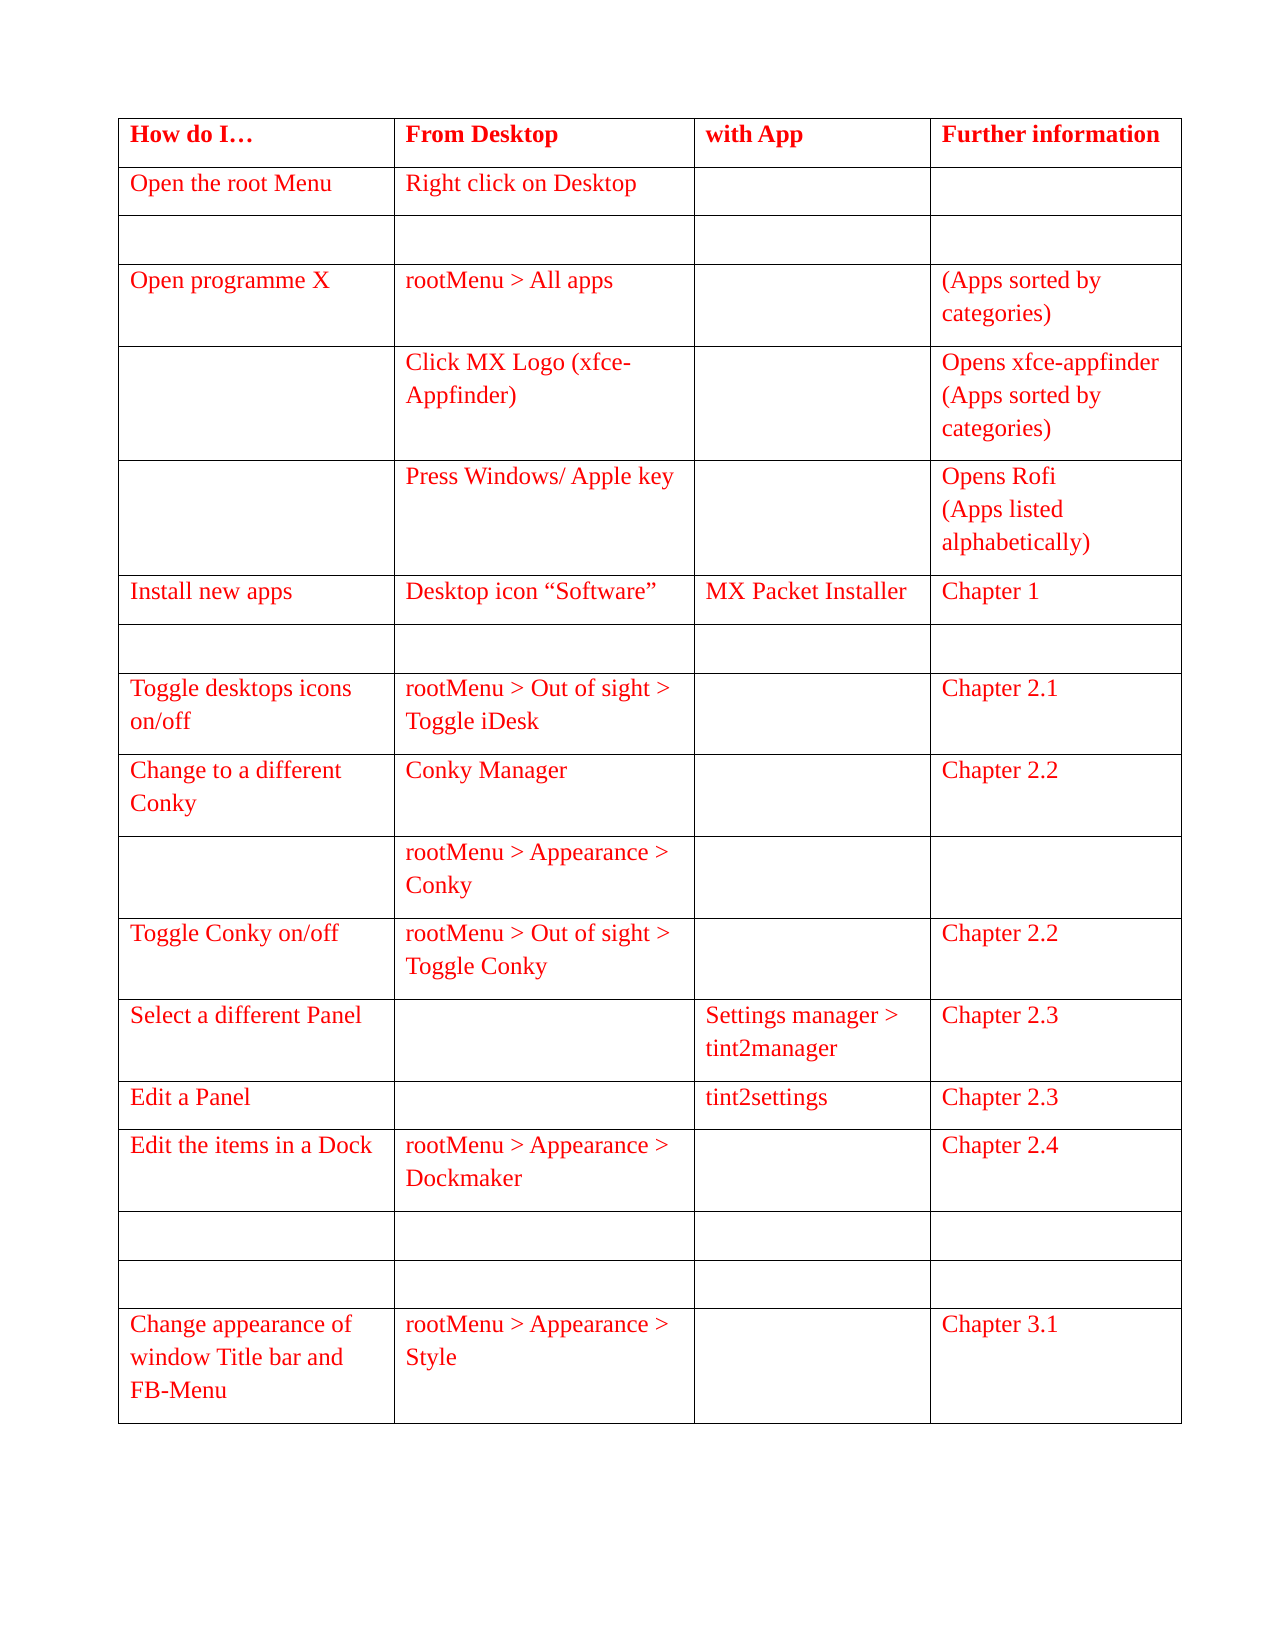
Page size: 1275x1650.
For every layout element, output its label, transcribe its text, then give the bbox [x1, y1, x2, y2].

table_cell Chapter 2.2 [931, 919, 1181, 999]
table_cell [931, 1261, 1181, 1308]
table_header How do I… [119, 119, 394, 167]
table_cell [395, 1212, 694, 1260]
table_header From Desktop [395, 119, 694, 167]
table_cell Toggle Conky on/off [119, 919, 394, 999]
table_cell [931, 625, 1181, 672]
table_cell Desktop icon “Software” [395, 576, 694, 624]
table_cell [119, 347, 394, 460]
table_cell rootMenu > Out of sight > Toggle Conky [395, 919, 694, 999]
table_cell [695, 265, 930, 346]
table_cell [695, 1261, 930, 1308]
table_cell [695, 216, 930, 264]
table_cell Open the root Menu [119, 168, 394, 215]
table_cell [395, 625, 694, 672]
table_cell [695, 1309, 930, 1423]
table_cell Settings manager > tint2manager [695, 1000, 930, 1081]
table_cell [695, 461, 930, 575]
table_cell (Apps sorted by categories) [931, 265, 1181, 346]
table_cell Chapter 2.3 [931, 1000, 1181, 1081]
table_cell Conky Manager [395, 755, 694, 836]
table_cell Change to a different Conky [119, 755, 394, 836]
table_header Further information [931, 119, 1181, 167]
table_cell Chapter 2.3 [931, 1082, 1181, 1129]
table_cell Chapter 1 [931, 576, 1181, 624]
table_cell [695, 1212, 930, 1260]
table_cell rootMenu > Appearance > Conky [395, 837, 694, 917]
table_cell [395, 1000, 694, 1081]
table_cell [931, 168, 1181, 215]
table_cell [695, 755, 930, 836]
table_cell [695, 1130, 930, 1211]
table_cell rootMenu > All apps [395, 265, 694, 346]
table_cell Edit a Panel [119, 1082, 394, 1129]
table_cell [931, 216, 1181, 264]
table_cell Toggle desktops icons on/off [119, 674, 394, 754]
table_cell Edit the items in a Dock [119, 1130, 394, 1211]
table_cell [695, 837, 930, 917]
table_cell [119, 1261, 394, 1308]
table_cell Opens Rofi (Apps listed alphabetically) [931, 461, 1181, 575]
table_cell Change appearance of window Title bar and FB-Menu [119, 1309, 394, 1423]
table_cell [695, 674, 930, 754]
table_cell Chapter 3.1 [931, 1309, 1181, 1423]
table_cell Press Windows/ Apple key [395, 461, 694, 575]
table_cell Install new apps [119, 576, 394, 624]
table_cell Click MX Logo (xfce-Appfinder) [395, 347, 694, 460]
table_cell Chapter 2.4 [931, 1130, 1181, 1211]
table_cell [395, 1261, 694, 1308]
table_cell [695, 168, 930, 215]
table_cell [119, 837, 394, 917]
table_cell [695, 347, 930, 460]
table_cell Chapter 2.1 [931, 674, 1181, 754]
table_cell tint2settings [695, 1082, 930, 1129]
table_header with App [695, 119, 930, 167]
table_cell [119, 1212, 394, 1260]
table_cell [395, 1082, 694, 1129]
table_cell [695, 625, 930, 672]
table_cell MX Packet Installer [695, 576, 930, 624]
table_cell Select a different Panel [119, 1000, 394, 1081]
table_cell [119, 216, 394, 264]
table_cell [695, 919, 930, 999]
table_cell Right click on Desktop [395, 168, 694, 215]
table_cell [931, 1212, 1181, 1260]
table_cell [119, 461, 394, 575]
table_cell Chapter 2.2 [931, 755, 1181, 836]
table_cell [119, 625, 394, 672]
table_cell rootMenu > Appearance > Style [395, 1309, 694, 1423]
table_cell rootMenu > Appearance > Dockmaker [395, 1130, 694, 1211]
table_cell Opens xfce-appfinder (Apps sorted by categories) [931, 347, 1181, 460]
table_cell [931, 837, 1181, 917]
table_cell Open programme X [119, 265, 394, 346]
table_cell [395, 216, 694, 264]
table_cell rootMenu > Out of sight > Toggle iDesk [395, 674, 694, 754]
